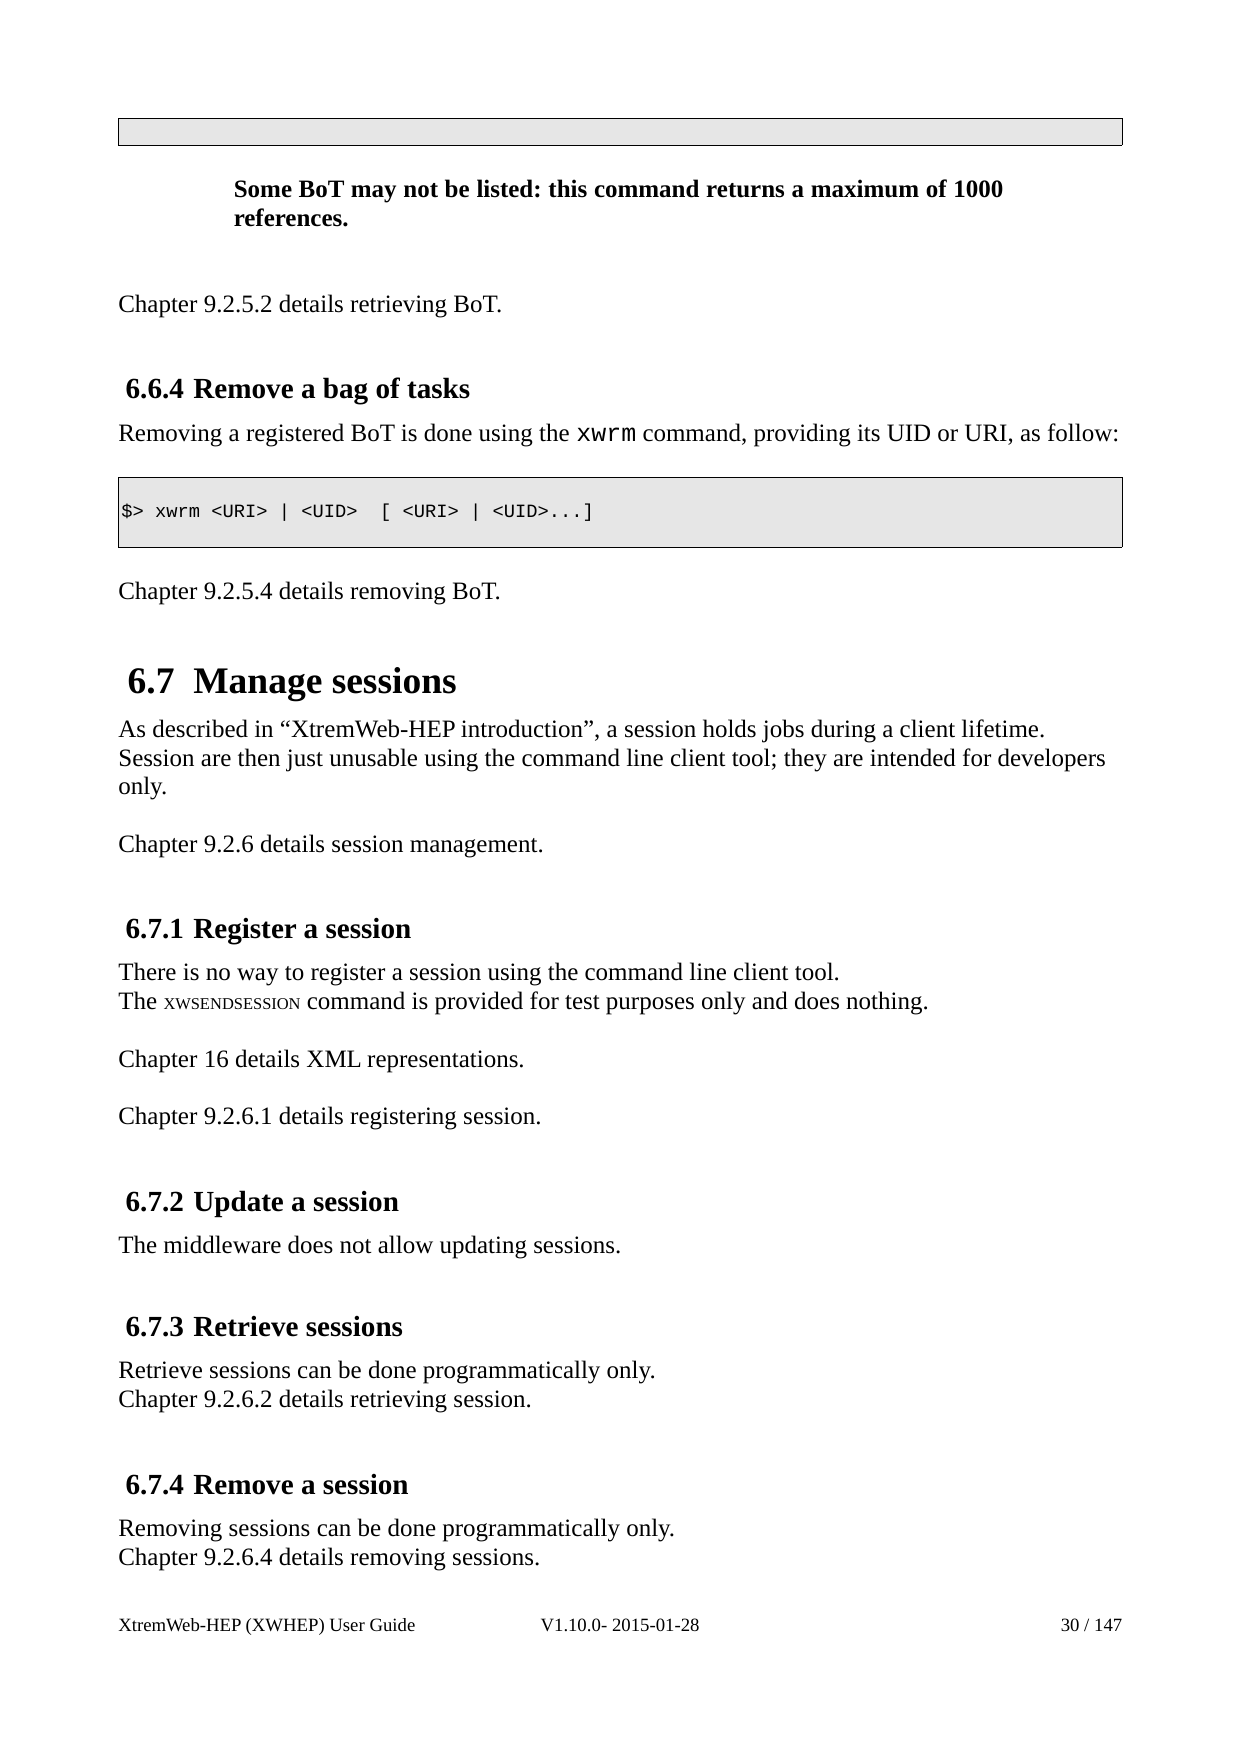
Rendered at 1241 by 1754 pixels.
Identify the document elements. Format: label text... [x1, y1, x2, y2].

text Some BoT may not be listed: this command returns a maximum of 1000 references. [233, 174, 1004, 232]
text $> xwrm <URI> | <UID> [ <URI> | <UID>...] [119, 498, 1122, 520]
text The middleware does not allow updating sessions. [118, 1230, 1122, 1258]
subtitle Update a session [118, 1184, 1122, 1217]
text Retrieve sessions can be done programmatically only. [118, 1356, 1122, 1384]
text As described in “XtremWeb-HEP introduction”, a session holds jobs during a client lifetime. [118, 714, 1122, 743]
subtitle Retrieve sessions [118, 1309, 1122, 1343]
text Chapter 9.2.5.4 details removing BoT. [118, 576, 1122, 604]
subtitle Remove a bag of tasks [118, 372, 1122, 405]
text Removing sessions can be done programmatically only. [118, 1513, 1122, 1542]
subtitle Remove a session [118, 1467, 1122, 1500]
text Session are then just unusable using the command line client tool; they are intended for developers only. [118, 743, 1122, 800]
subtitle Manage sessions [118, 658, 1122, 701]
text Chapter 9.2.6 details session management. [118, 829, 1122, 858]
text Removing a registered BoT is done using the xwrm command, providing its UID or URI, as follow: [118, 418, 1122, 448]
text Chapter 9.2.6.1 details registering session. [118, 1101, 1122, 1130]
text Chapter 9.2.6.4 details removing sessions. [118, 1542, 1122, 1570]
text Chapter 9.2.5.2 details retrieving BoT. [118, 289, 1122, 318]
text Chapter 9.2.6.2 details retrieving session. [118, 1384, 1122, 1413]
text There is no way to register a session using the command line client tool. [118, 957, 1122, 986]
text The xwsendsession command is provided for test purposes only and does nothing. [118, 986, 1122, 1015]
subtitle Register a session [118, 911, 1122, 945]
text Chapter 16 details XML representations. [118, 1044, 1122, 1072]
